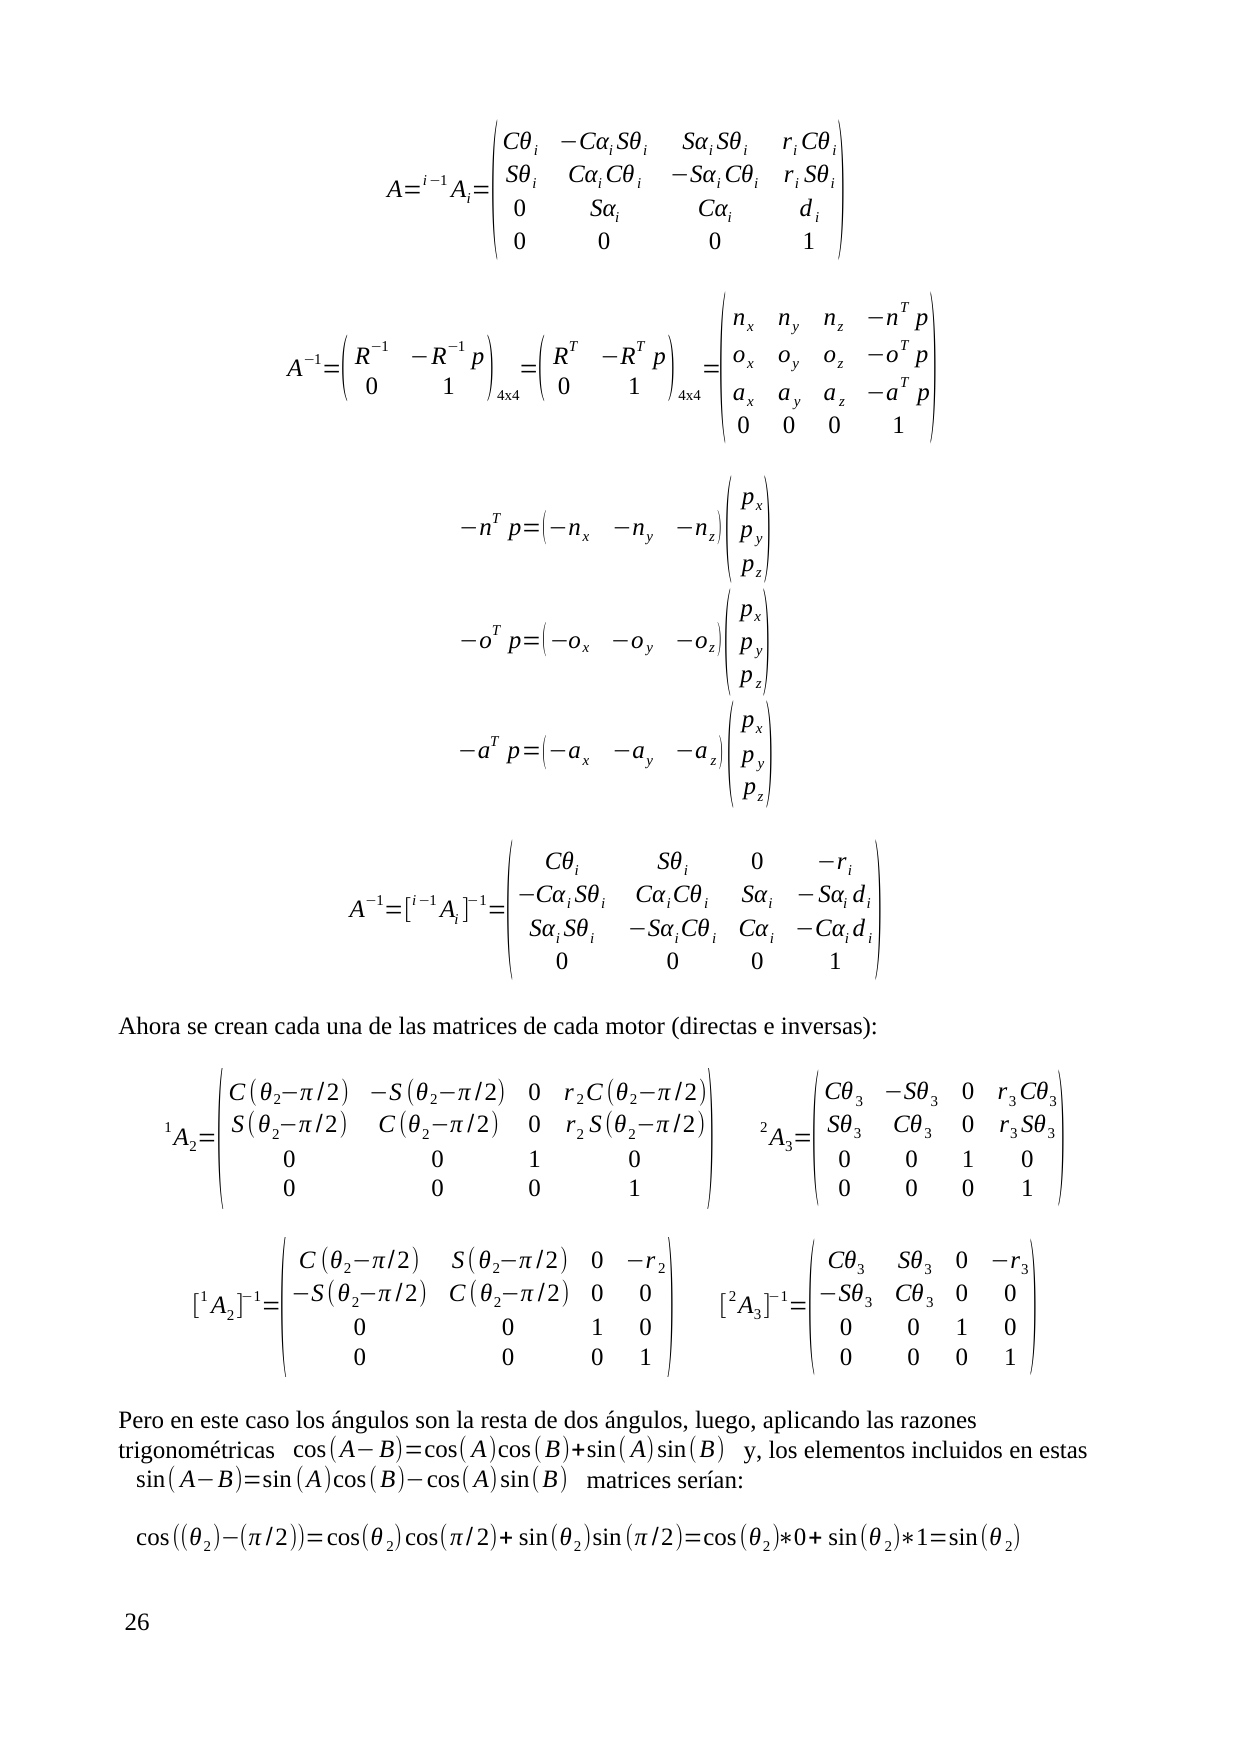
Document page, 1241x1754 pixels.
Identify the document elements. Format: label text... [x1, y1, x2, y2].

text Pero en este caso los ángulos son la resta de dos ángulos, luego, aplicando las razones trigonométricasy, los elementos incluidos en estas matrices serían: [118, 1406, 1122, 1494]
text Ahora se crean cada una de las matrices de cada motor (directas e inversas): [118, 1011, 1122, 1040]
